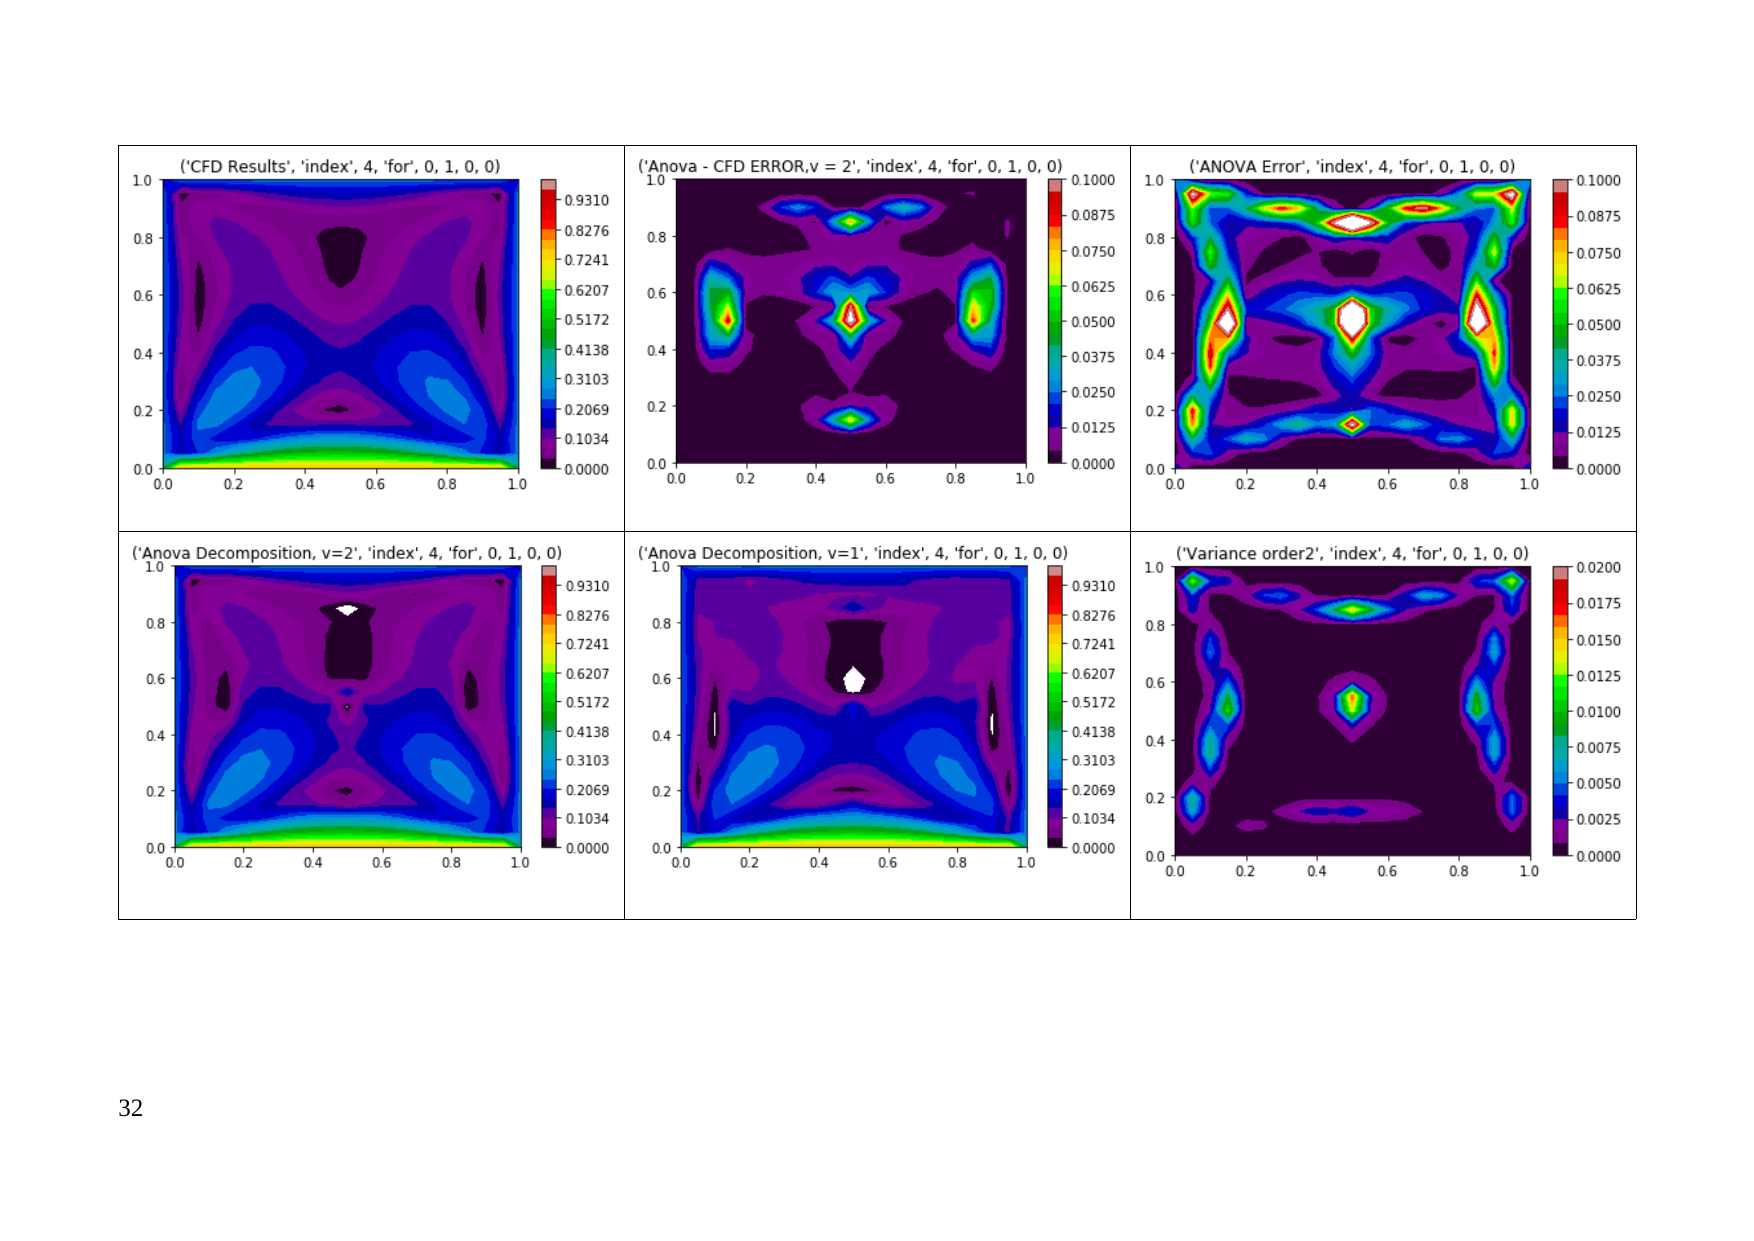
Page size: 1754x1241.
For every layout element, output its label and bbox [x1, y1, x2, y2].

table_header [119, 146, 624, 531]
table_header [1131, 146, 1636, 531]
picture [629, 150, 1125, 494]
picture [123, 537, 619, 878]
picture [629, 537, 1125, 878]
picture [1135, 150, 1631, 500]
picture [1135, 537, 1631, 887]
table_cell [1131, 532, 1636, 918]
table_header [625, 146, 1130, 531]
table_cell [119, 532, 624, 918]
table_cell [625, 532, 1130, 918]
picture [123, 150, 619, 500]
